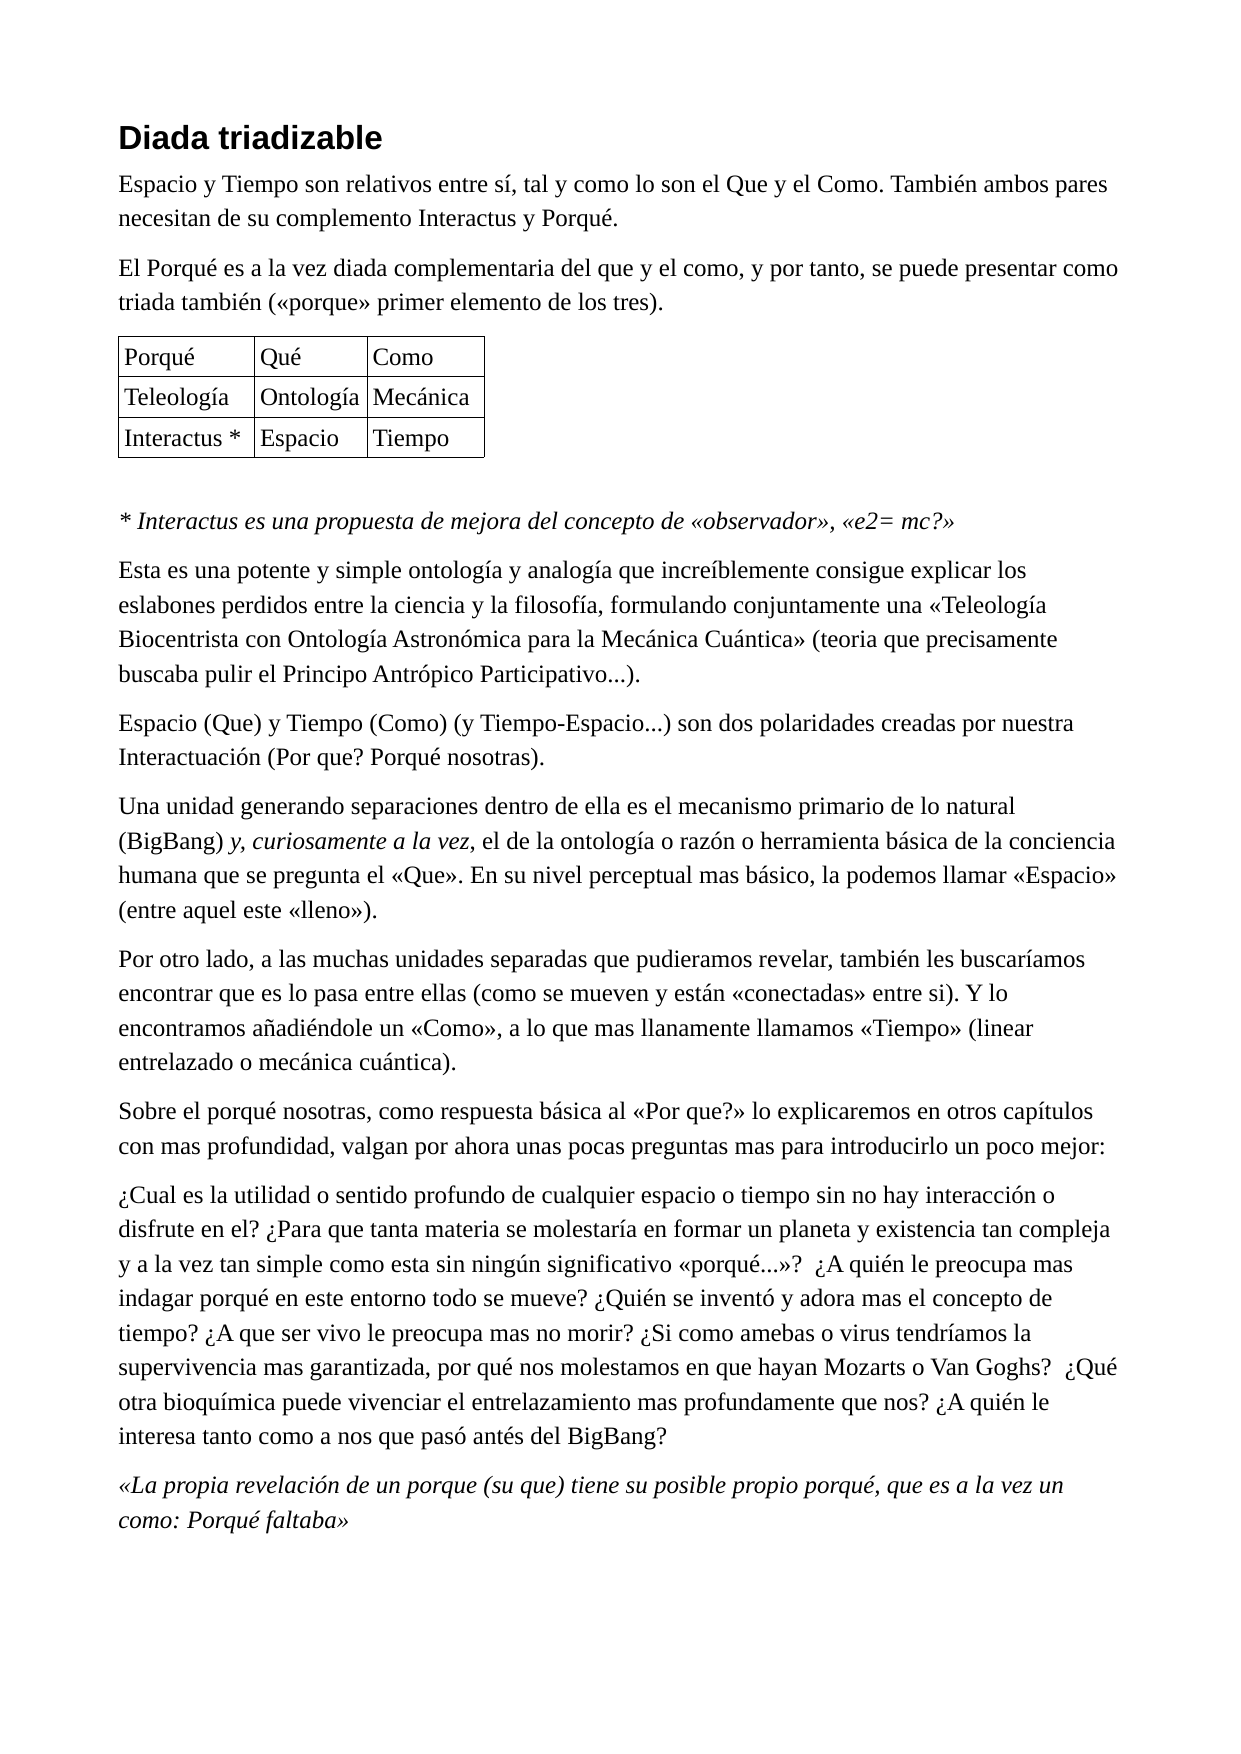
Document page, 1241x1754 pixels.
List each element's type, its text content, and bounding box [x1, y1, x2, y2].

table_cell Tiempo [368, 418, 484, 457]
text * Interactus es una propuesta de mejora del concepto de «observador», «e2= mc?» [118, 506, 1122, 535]
text Espacio y Tiempo son relativos entre sí, tal y como lo son el Que y el Como. También ambos pares necesitan de su complemento Interactus y Porqué. [118, 169, 1122, 232]
table_cell Interactus * [119, 418, 254, 457]
subtitle Diada triadizable [118, 118, 1122, 157]
table_cell Teleología [119, 377, 254, 417]
text Por otro lado, a las muchas unidades separadas que pudieramos revelar, también les buscaríamos encontrar que es lo pasa entre ellas (como se mueven y están «conectadas» entre si). Y lo encontramos añadiéndole un «Como», a lo que mas llanamente llamamos «Tiempo» (linear entrelazado o mecánica cuántica). [118, 944, 1122, 1076]
table_header Como [368, 337, 484, 376]
text «La propia revelación de un porque (su que) tiene su posible propio porqué, que es a la vez un como: Porqué faltaba» [118, 1470, 1122, 1533]
table_header Qué [255, 337, 367, 376]
table_cell Espacio [255, 418, 367, 457]
text Una unidad generando separaciones dentro de ella es el mecanismo primario de lo natural (BigBang) y, curiosamente a la vez, el de la ontología o razón o herramienta básica de la conciencia humana que se pregunta el «Que». En su nivel perceptual mas básico, la podemos llamar «Espacio» (entre aquel este «lleno»). [118, 791, 1122, 923]
table_cell Ontología [255, 377, 367, 417]
text Espacio (Que) y Tiempo (Como) (y Tiempo-Espacio...) son dos polaridades creadas por nuestra Interactuación (Por que? Porqué nosotras). [118, 708, 1122, 771]
text ¿Cual es la utilidad o sentido profundo de cualquier espacio o tiempo sin no hay interacción o disfrute en el? ¿Para que tanta materia se molestaría en formar un planeta y existencia tan compleja y a la vez tan simple como esta sin ningún significativo «porqué...»? ¿A quién le preocupa mas indagar porqué en este entorno todo se mueve? ¿Quién se inventó y adora mas el concepto de tiempo? ¿A que ser vivo le preocupa mas no morir? ¿Si como amebas o virus tendríamos la supervivencia mas garantizada, por qué nos molestamos en que hayan Mozarts o Van Goghs? ¿Qué otra bioquímica puede vivenciar el entrelazamiento mas profundamente que nos? ¿A quién le interesa tanto como a nos que pasó antés del BigBang? [118, 1180, 1122, 1450]
table_cell Mecánica [368, 377, 484, 417]
text El Porqué es a la vez diada complementaria del que y el como, y por tanto, se puede presentar como triada también («porque» primer elemento de los tres). [118, 253, 1122, 316]
text Esta es una potente y simple ontología y analogía que increíblemente consigue explicar los eslabones perdidos entre la ciencia y la filosofía, formulando conjuntamente una «Teleología Biocentrista con Ontología Astronómica para la Mecánica Cuántica» (teoria que precisamente buscaba pulir el Principo Antrópico Participativo...). [118, 555, 1122, 687]
table_header Porqué [119, 337, 254, 376]
text Sobre el porqué nosotras, como respuesta básica al «Por que?» lo explicaremos en otros capítulos con mas profundidad, valgan por ahora unas pocas preguntas mas para introducirlo un poco mejor: [118, 1096, 1122, 1159]
